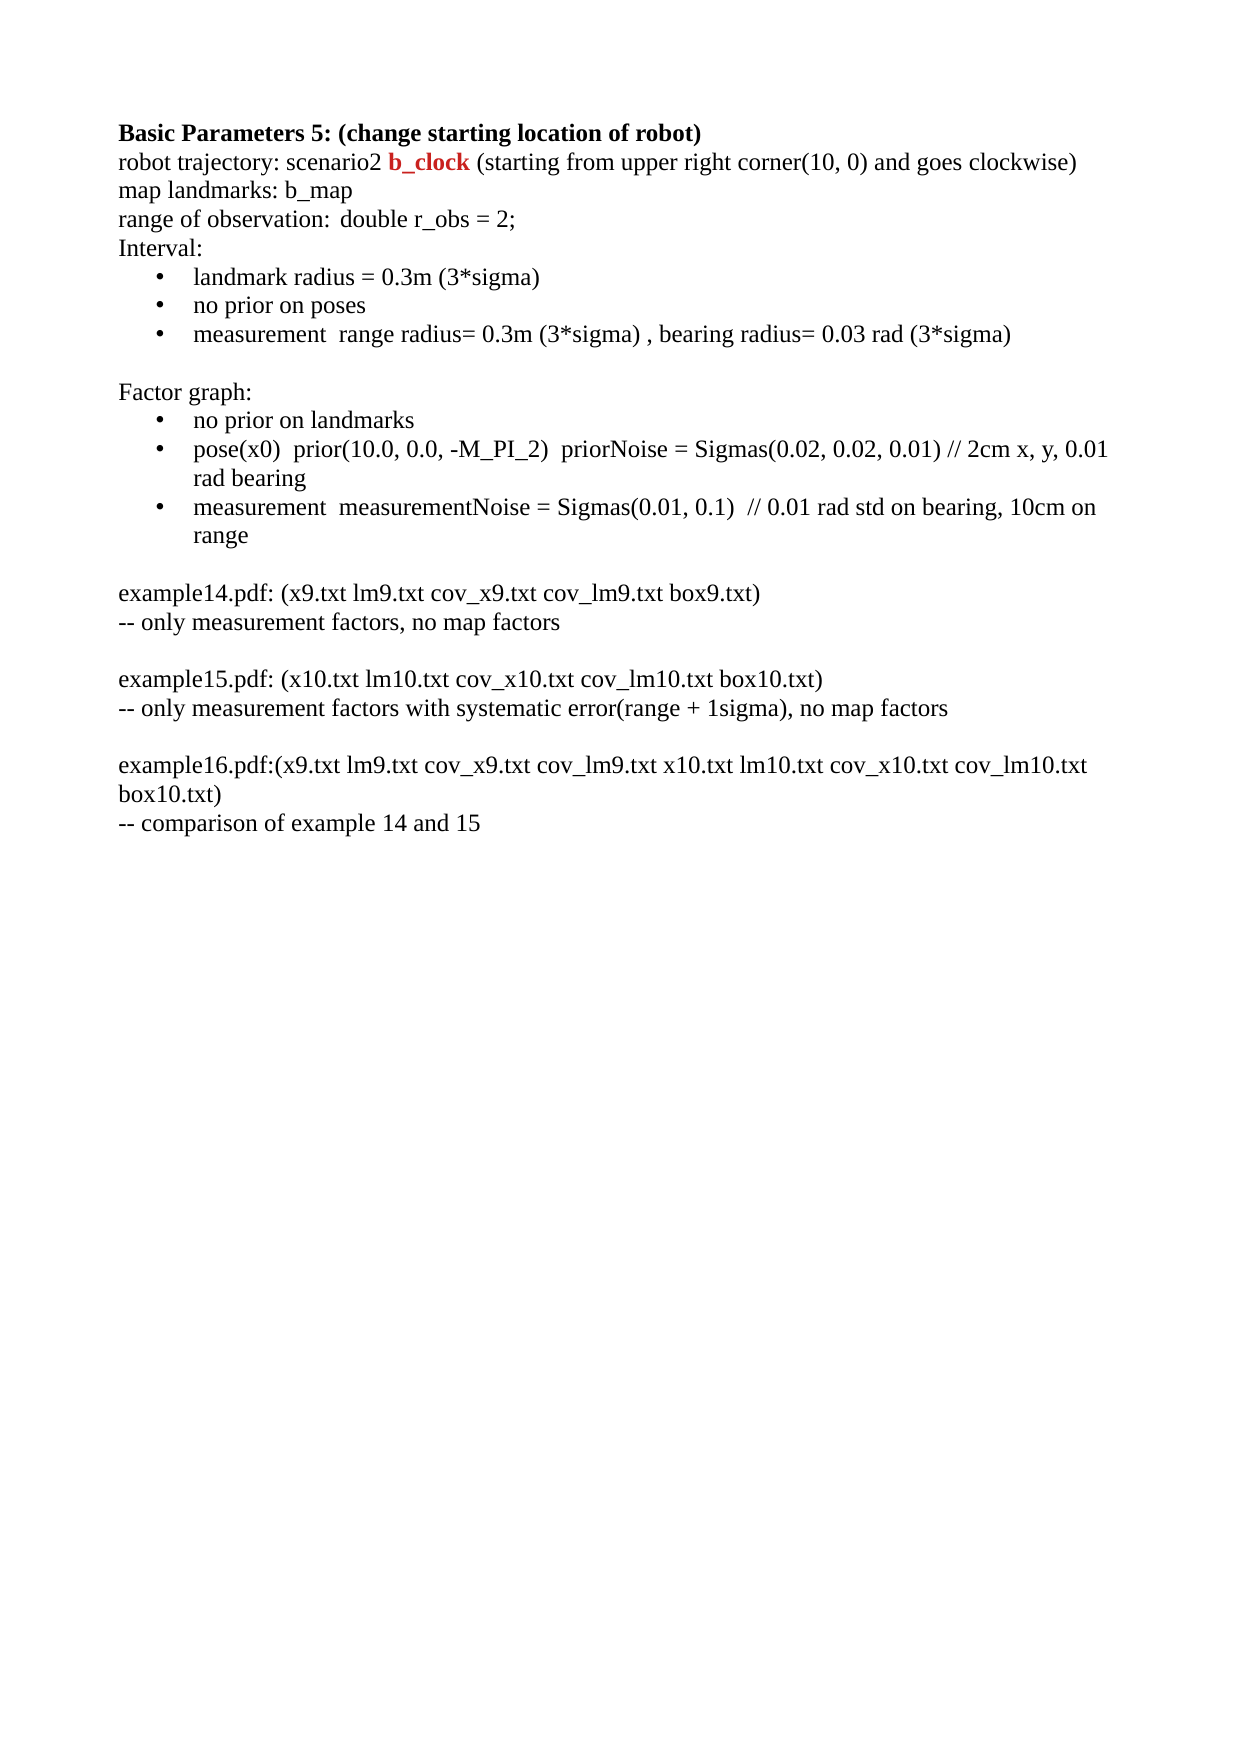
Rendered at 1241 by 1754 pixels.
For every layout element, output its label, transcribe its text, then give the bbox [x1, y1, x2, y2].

text Interval: [118, 233, 1122, 262]
text example14.pdf: (x9.txt lm9.txt cov_x9.txt cov_lm9.txt box9.txt) [118, 578, 1122, 607]
text range of observation: double r_obs = 2; [118, 204, 1122, 233]
list no prior on landmarks [156, 406, 1122, 434]
list pose(x0) prior(10.0, 0.0, -M_PI_2) priorNoise = Sigmas(0.02, 0.02, 0.01) // 2cm x, y, 0.01 rad bearing [156, 434, 1122, 492]
text -- comparison of example 14 and 15 [118, 808, 1122, 837]
text map landmarks: b_map [118, 176, 1122, 204]
list measurement range radius= 0.3m (3*sigma) , bearing radius= 0.03 rad (3*sigma) [156, 319, 1122, 348]
list measurement measurementNoise = Sigmas(0.01, 0.1) // 0.01 rad std on bearing, 10cm on range [156, 492, 1122, 549]
text example15.pdf: (x10.txt lm10.txt cov_x10.txt cov_lm10.txt box10.txt) [118, 664, 1122, 693]
text example16.pdf:(x9.txt lm9.txt cov_x9.txt cov_lm9.txt x10.txt lm10.txt cov_x10.txt cov_lm10.txt box10.txt) [118, 751, 1122, 808]
text Basic Parameters 5: (change starting location of robot) [118, 118, 1122, 147]
text robot trajectory: scenario2 b_clock (starting from upper right corner(10, 0) and goes clockwise) [118, 147, 1122, 176]
text -- only measurement factors with systematic error(range + 1sigma), no map factors [118, 693, 1122, 722]
list landmark radius = 0.3m (3*sigma) [156, 262, 1122, 291]
text -- only measurement factors, no map factors [118, 607, 1122, 636]
text Factor graph: [118, 377, 1122, 406]
list no prior on poses [156, 291, 1122, 319]
